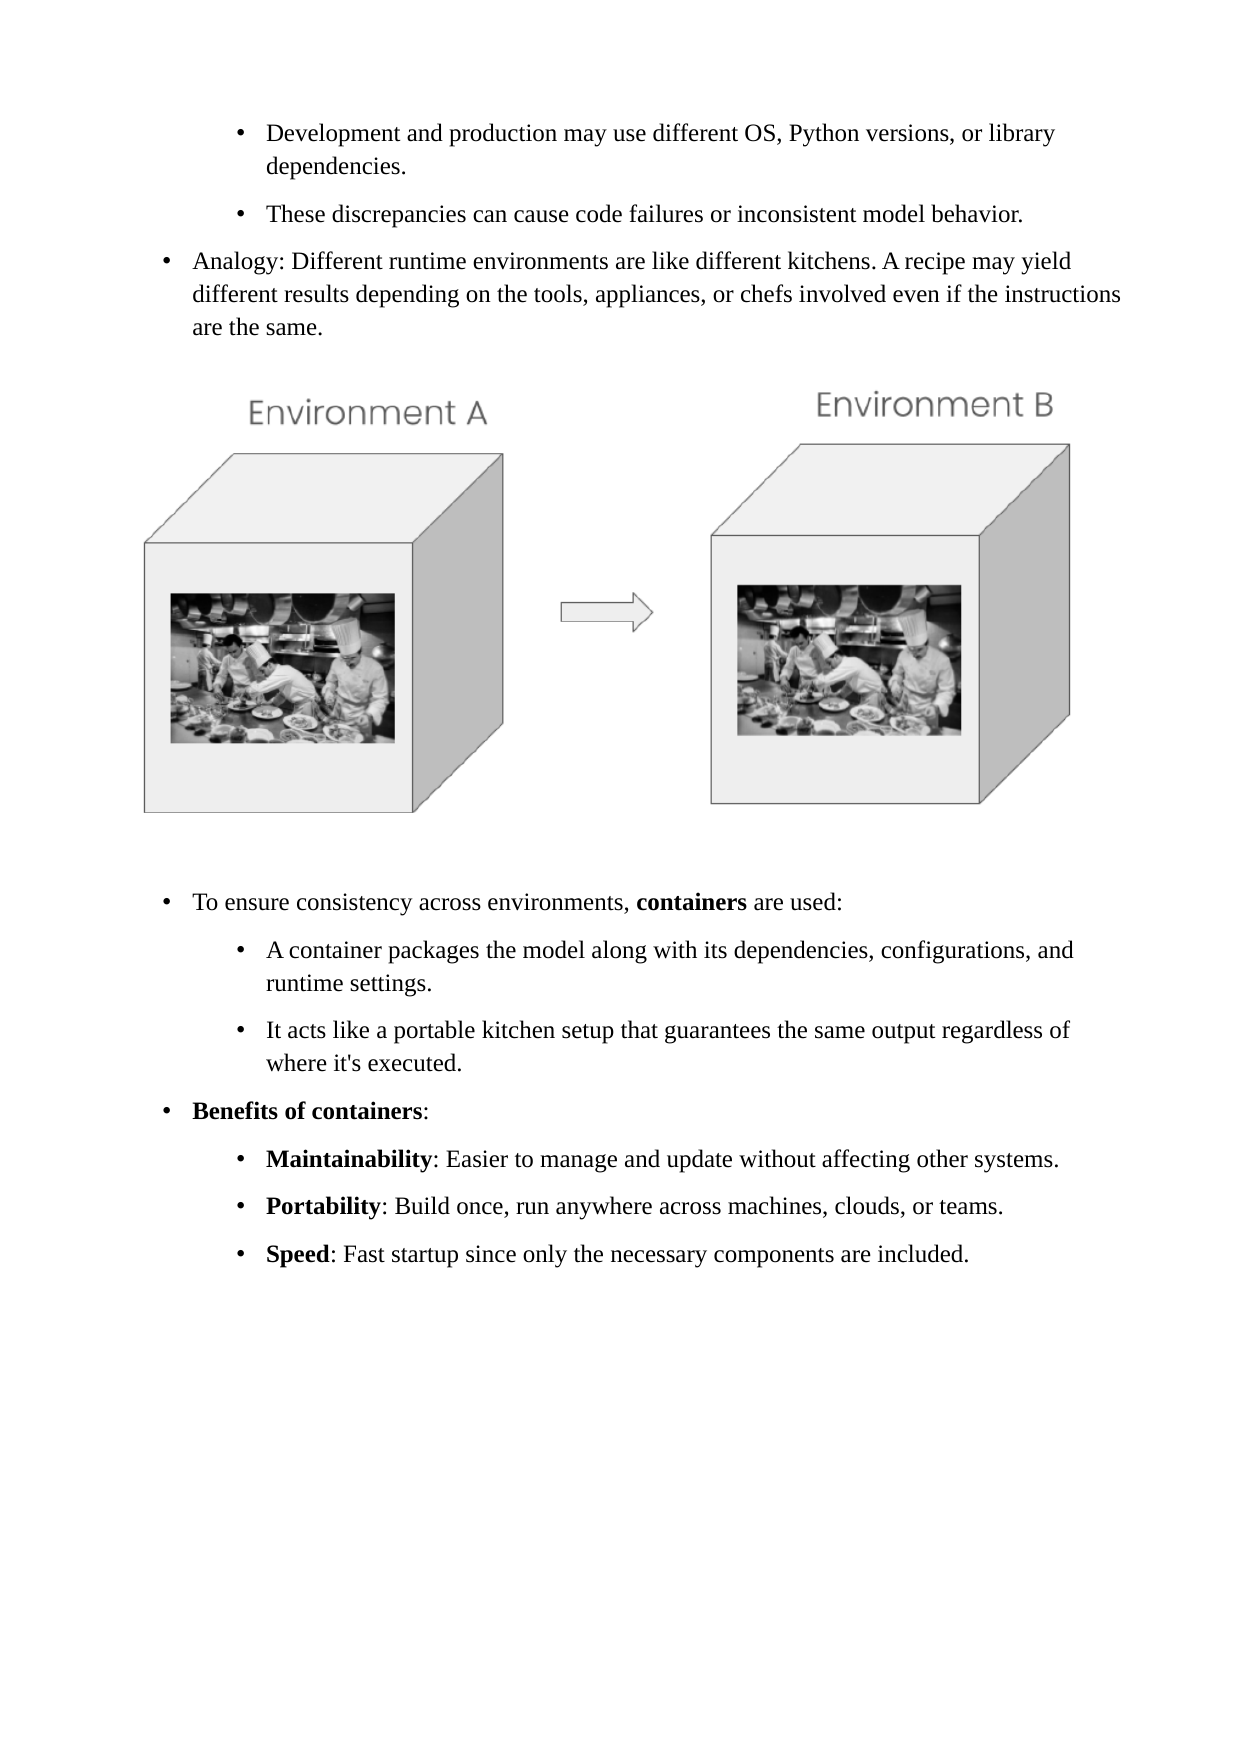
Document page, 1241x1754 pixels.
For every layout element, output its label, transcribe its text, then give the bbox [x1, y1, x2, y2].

picture [118, 360, 1123, 836]
list To ensure consistency across environments, containers are used: [162, 887, 1122, 916]
list These discrepancies can cause code failures or inconsistent model behavior. [236, 199, 1122, 227]
list It acts like a portable kitchen setup that guarantees the same output regardless of where it's executed. [236, 1015, 1122, 1077]
list Analogy: Different runtime environments are like different kitchens. A recipe may yield different results depending on the tools, appliances, or chefs involved even if the instructions are the same. [162, 246, 1122, 341]
list Development and production may use different OS, Python versions, or library dependencies. [236, 118, 1122, 180]
list Maintainability: Easier to manage and update without affecting other systems. [236, 1144, 1122, 1172]
list A container packages the model along with its dependencies, configurations, and runtime settings. [236, 935, 1122, 997]
list Benefits of containers: [162, 1096, 1122, 1125]
list Speed: Fast startup since only the necessary components are included. [236, 1239, 1122, 1268]
list Portability: Build once, run anywhere across machines, clouds, or teams. [236, 1191, 1122, 1220]
